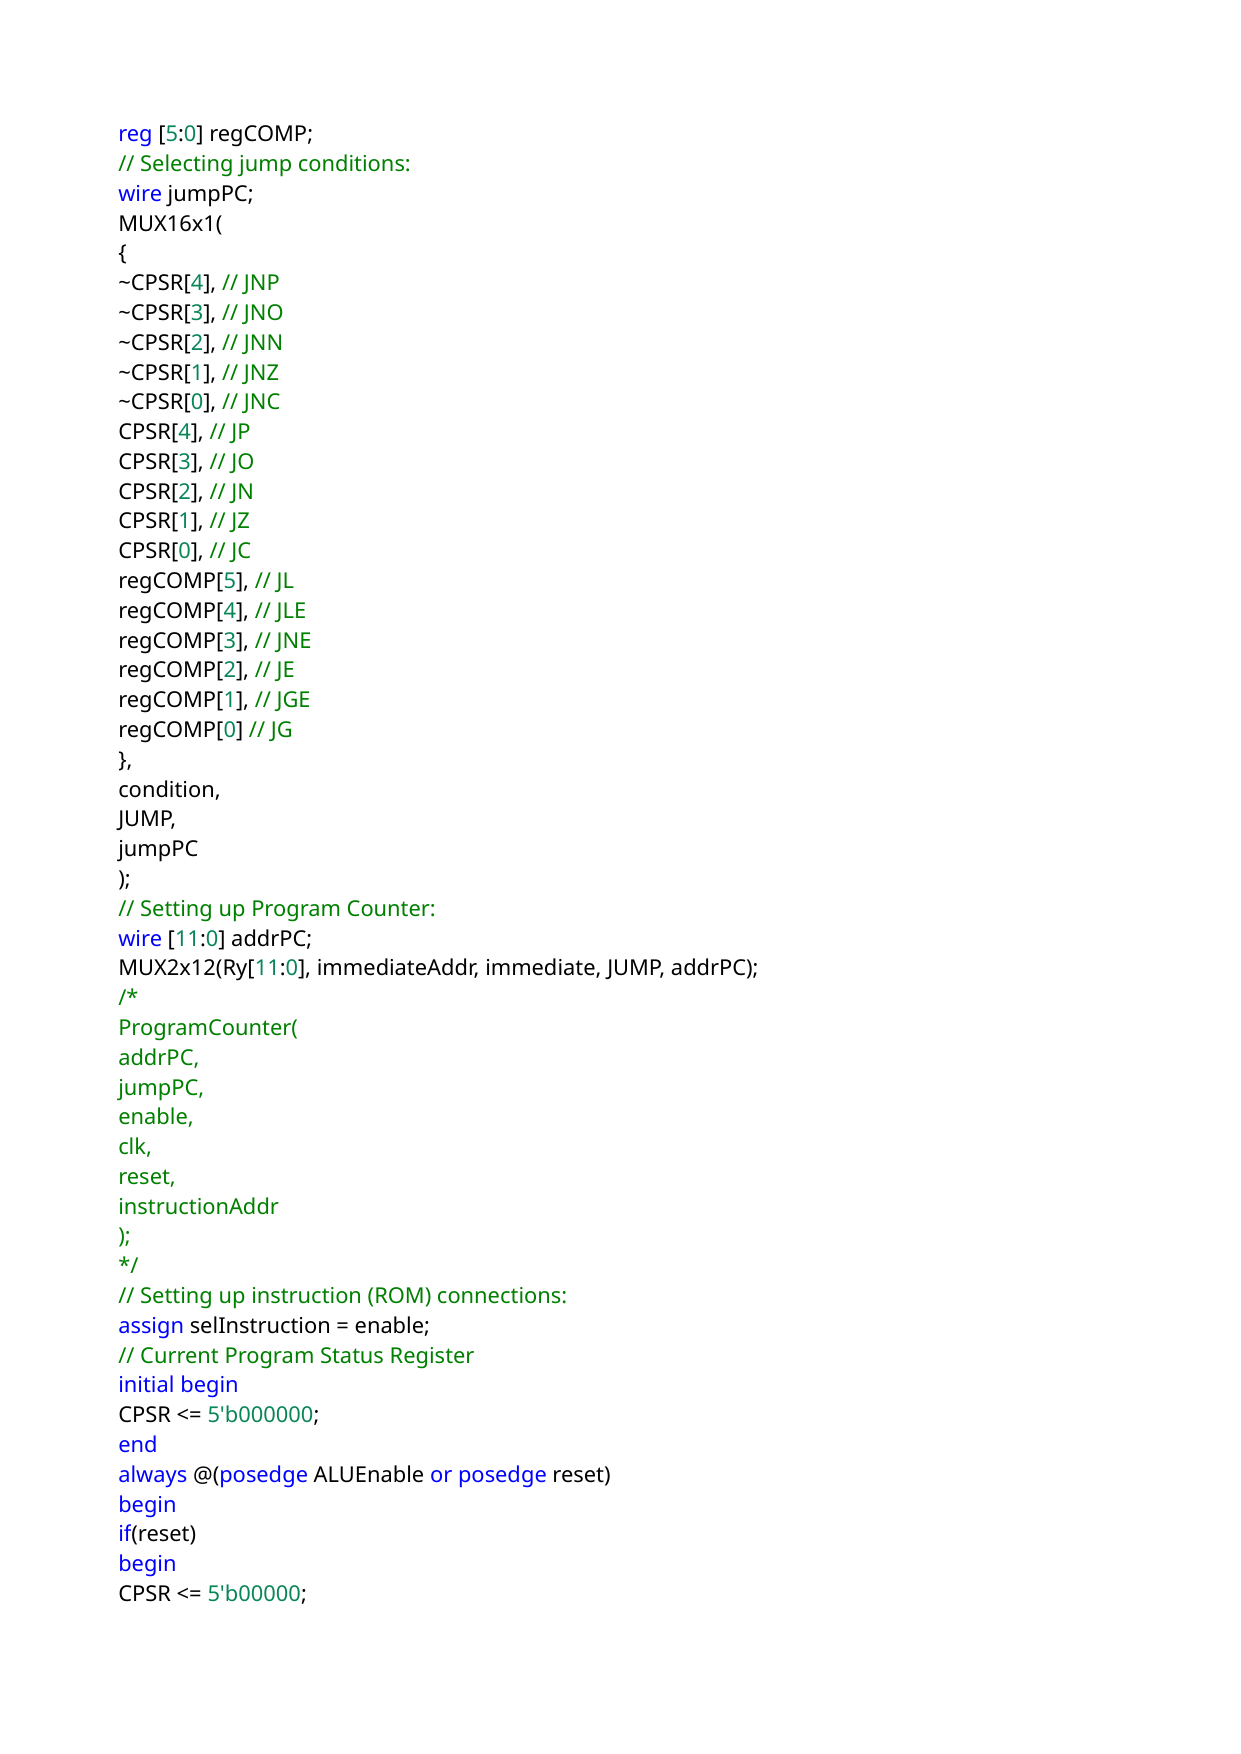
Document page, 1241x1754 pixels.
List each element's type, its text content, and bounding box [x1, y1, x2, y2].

text CPSR[1], // JZ [118, 505, 1122, 535]
text ~CPSR[0], // JNC [118, 386, 1122, 416]
text begin [118, 1548, 1122, 1578]
text clk, [118, 1131, 1122, 1161]
text instructionAddr [118, 1191, 1122, 1220]
text // Setting up instruction (ROM) connections: [118, 1280, 1122, 1310]
text regCOMP[0] // JG [118, 714, 1122, 744]
text CPSR[3], // JO [118, 446, 1122, 476]
text CPSR[4], // JP [118, 416, 1122, 446]
text if(reset) [118, 1518, 1122, 1548]
text */ [118, 1250, 1122, 1280]
text regCOMP[1], // JGE [118, 684, 1122, 714]
text CPSR <= 5'b00000; [118, 1578, 1122, 1608]
text ~CPSR[1], // JNZ [118, 356, 1122, 386]
text addrPC, [118, 1042, 1122, 1071]
text // Setting up Program Counter: [118, 893, 1122, 922]
text initial begin [118, 1369, 1122, 1399]
text ); [118, 863, 1122, 893]
text begin [118, 1488, 1122, 1518]
text end [118, 1429, 1122, 1459]
text }, [118, 744, 1122, 773]
text ); [118, 1220, 1122, 1250]
text { [118, 237, 1122, 267]
text CPSR[0], // JC [118, 535, 1122, 565]
text JUMP, [118, 803, 1122, 833]
text MUX16x1( [118, 207, 1122, 237]
text regCOMP[2], // JE [118, 654, 1122, 684]
text CPSR <= 5'b000000; [118, 1399, 1122, 1429]
text reset, [118, 1161, 1122, 1191]
text ~CPSR[3], // JNO [118, 297, 1122, 327]
text /* [118, 982, 1122, 1012]
text ~CPSR[4], // JNP [118, 267, 1122, 297]
text regCOMP[3], // JNE [118, 624, 1122, 654]
text condition, [118, 773, 1122, 803]
text // Current Program Status Register [118, 1339, 1122, 1369]
text always @(posedge ALUEnable or posedge reset) [118, 1459, 1122, 1488]
text ProgramCounter( [118, 1012, 1122, 1042]
text wire jumpPC; [118, 178, 1122, 207]
text jumpPC [118, 833, 1122, 863]
text regCOMP[5], // JL [118, 565, 1122, 595]
text assign selInstruction = enable; [118, 1310, 1122, 1339]
text jumpPC, [118, 1071, 1122, 1101]
text // Selecting jump conditions: [118, 148, 1122, 178]
text wire [11:0] addrPC; [118, 922, 1122, 952]
text CPSR[2], // JN [118, 476, 1122, 505]
text ~CPSR[2], // JNN [118, 327, 1122, 356]
text reg [5:0] regCOMP; [118, 118, 1122, 148]
text MUX2x12(Ry[11:0], immediateAddr, immediate, JUMP, addrPC); [118, 952, 1122, 982]
text enable, [118, 1101, 1122, 1131]
text regCOMP[4], // JLE [118, 595, 1122, 624]
